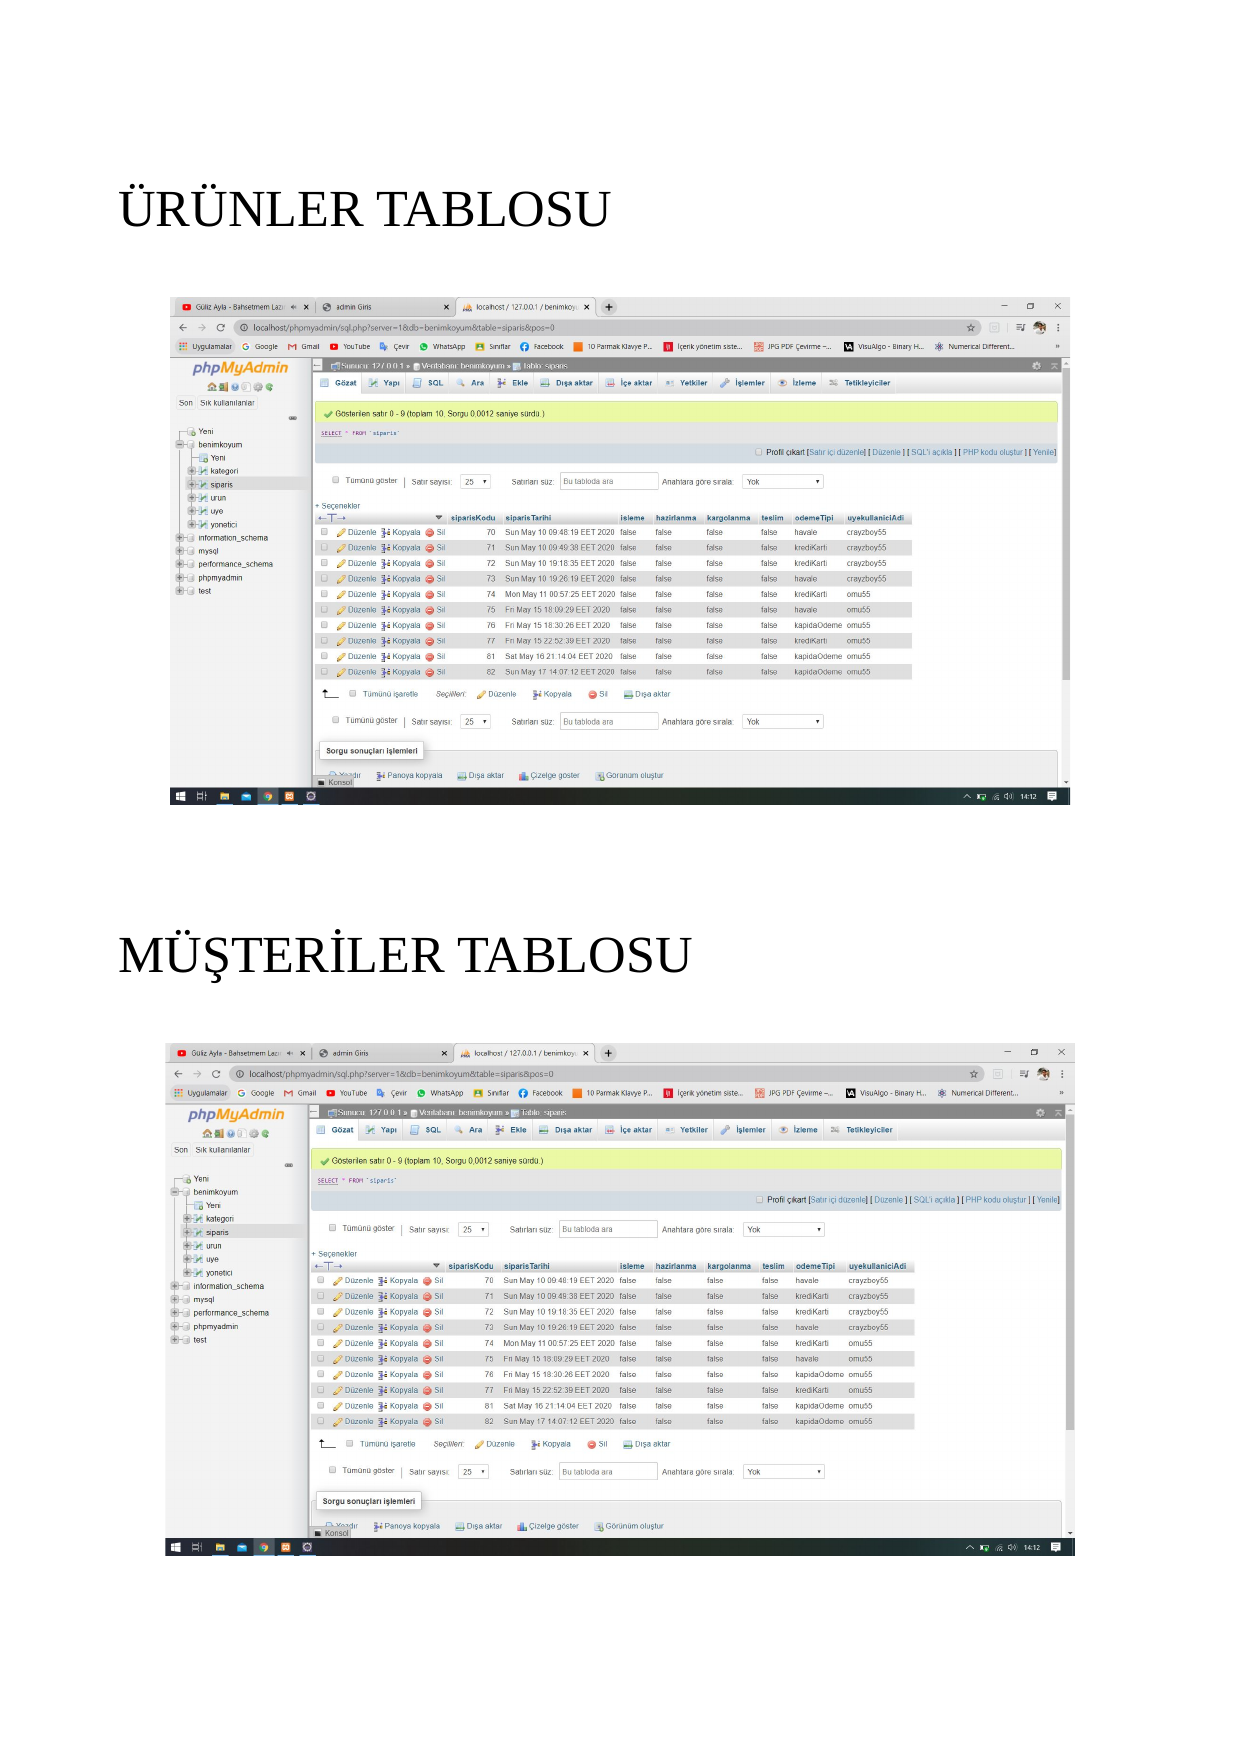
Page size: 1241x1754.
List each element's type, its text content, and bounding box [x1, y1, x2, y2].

text MÜŞTERİLER TABLOSU [118, 924, 1122, 984]
picture [170, 297, 1071, 805]
picture [165, 1043, 1075, 1556]
text ÜRÜNLER TABLOSU [118, 178, 1122, 238]
